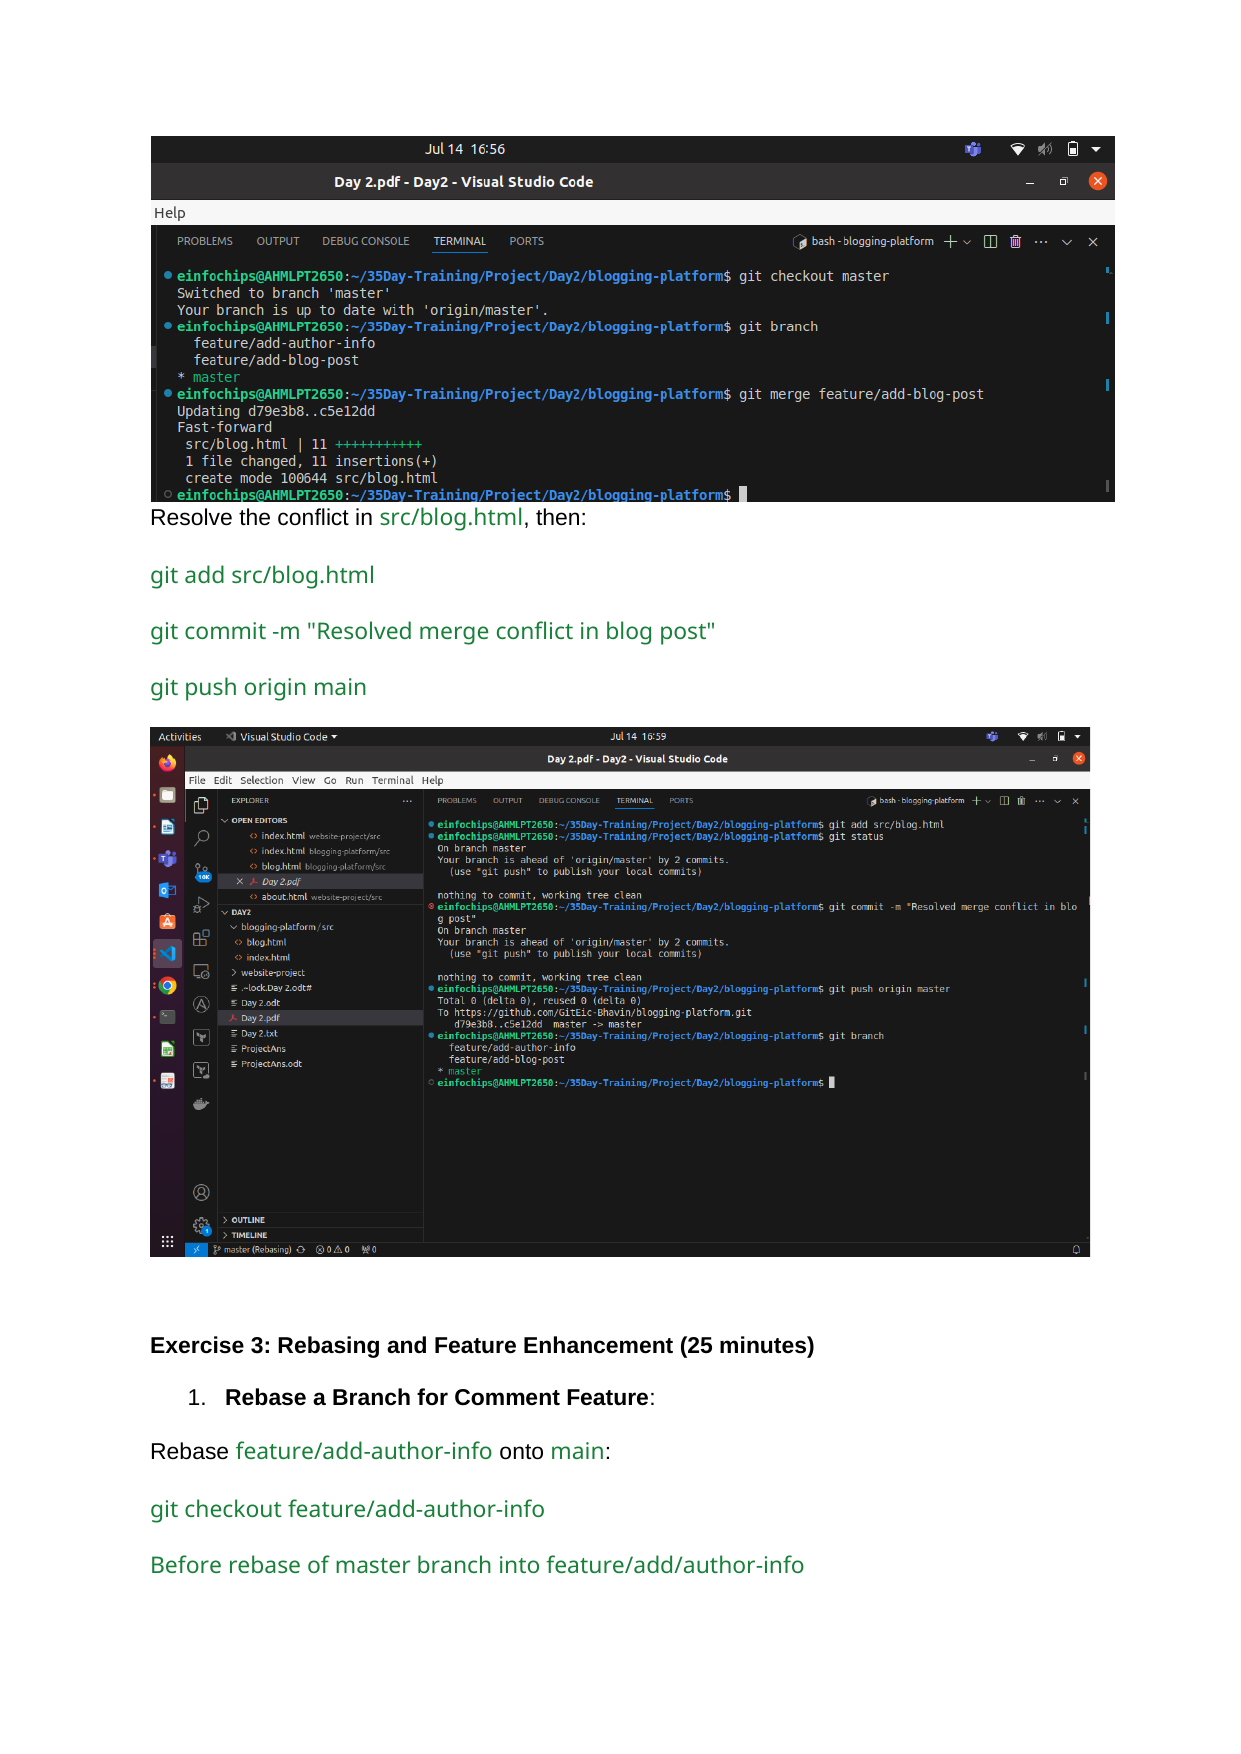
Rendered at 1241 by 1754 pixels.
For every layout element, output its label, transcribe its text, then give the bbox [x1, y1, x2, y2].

text git push origin main [150, 671, 1090, 703]
text Rebase feature/add-author-info onto main: git checkout feature/add-author-info [150, 1435, 1090, 1524]
list Rebase a Branch for Comment Feature: [187, 1384, 1090, 1410]
text Before rebase of master branch into feature/add/author-info [150, 1549, 1090, 1580]
subtitle Exercise 3: Rebasing and Feature Enhancement (25 minutes) [150, 1332, 1090, 1359]
picture [150, 727, 1091, 1257]
picture [151, 136, 1115, 502]
text git commit -m "Resolved merge conflict in blog post" [150, 615, 1090, 646]
text Resolve the conflict in src/blog.html, then: git add src/blog.html [150, 150, 1090, 590]
